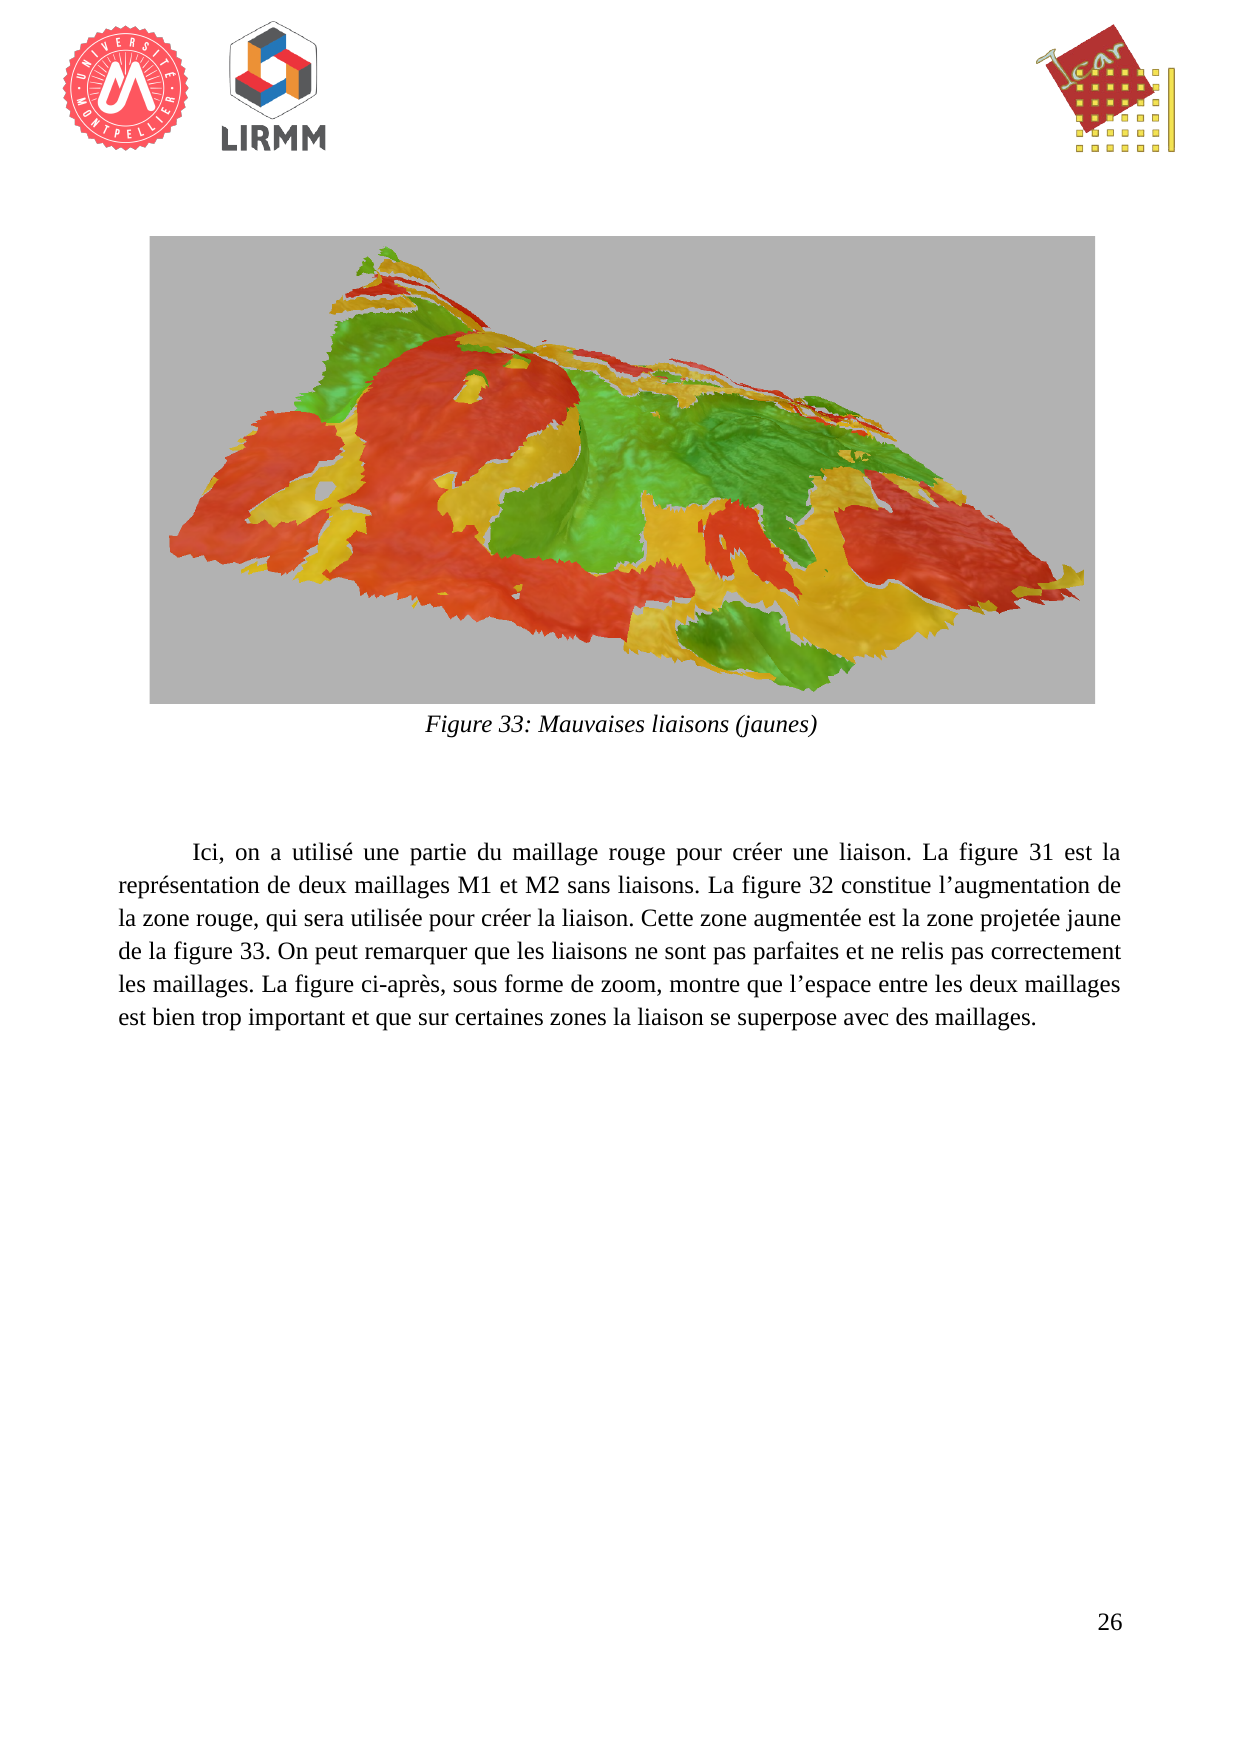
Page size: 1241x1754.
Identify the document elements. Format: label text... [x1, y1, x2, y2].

text Figure 33: Mauvaises liaisons (jaunes) [149, 704, 1095, 738]
picture [203, 16, 343, 155]
picture [57, 13, 201, 156]
picture [149, 236, 1096, 704]
text Ici, on a utilisé une partie du maillage rouge pour créer une liaison. La figure 31 est la représentation de deux maillages M1 et M2 sans liaisons. La figure 32 constitue l’augmentation de la zone rouge, qui sera utilisée pour créer la liaison. Cette zone augmentée est la zone projetée jaune de la figure 33. On peut remarquer que les liaisons ne sont pas parfaites et ne relis pas correctement les maillages. La figure ci-après, sous forme de zoom, montre que l’espace entre les deux maillages est bien trop important et que sur certaines zones la liaison se superpose avec des maillages. [118, 837, 1122, 1031]
picture [1025, 6, 1177, 154]
